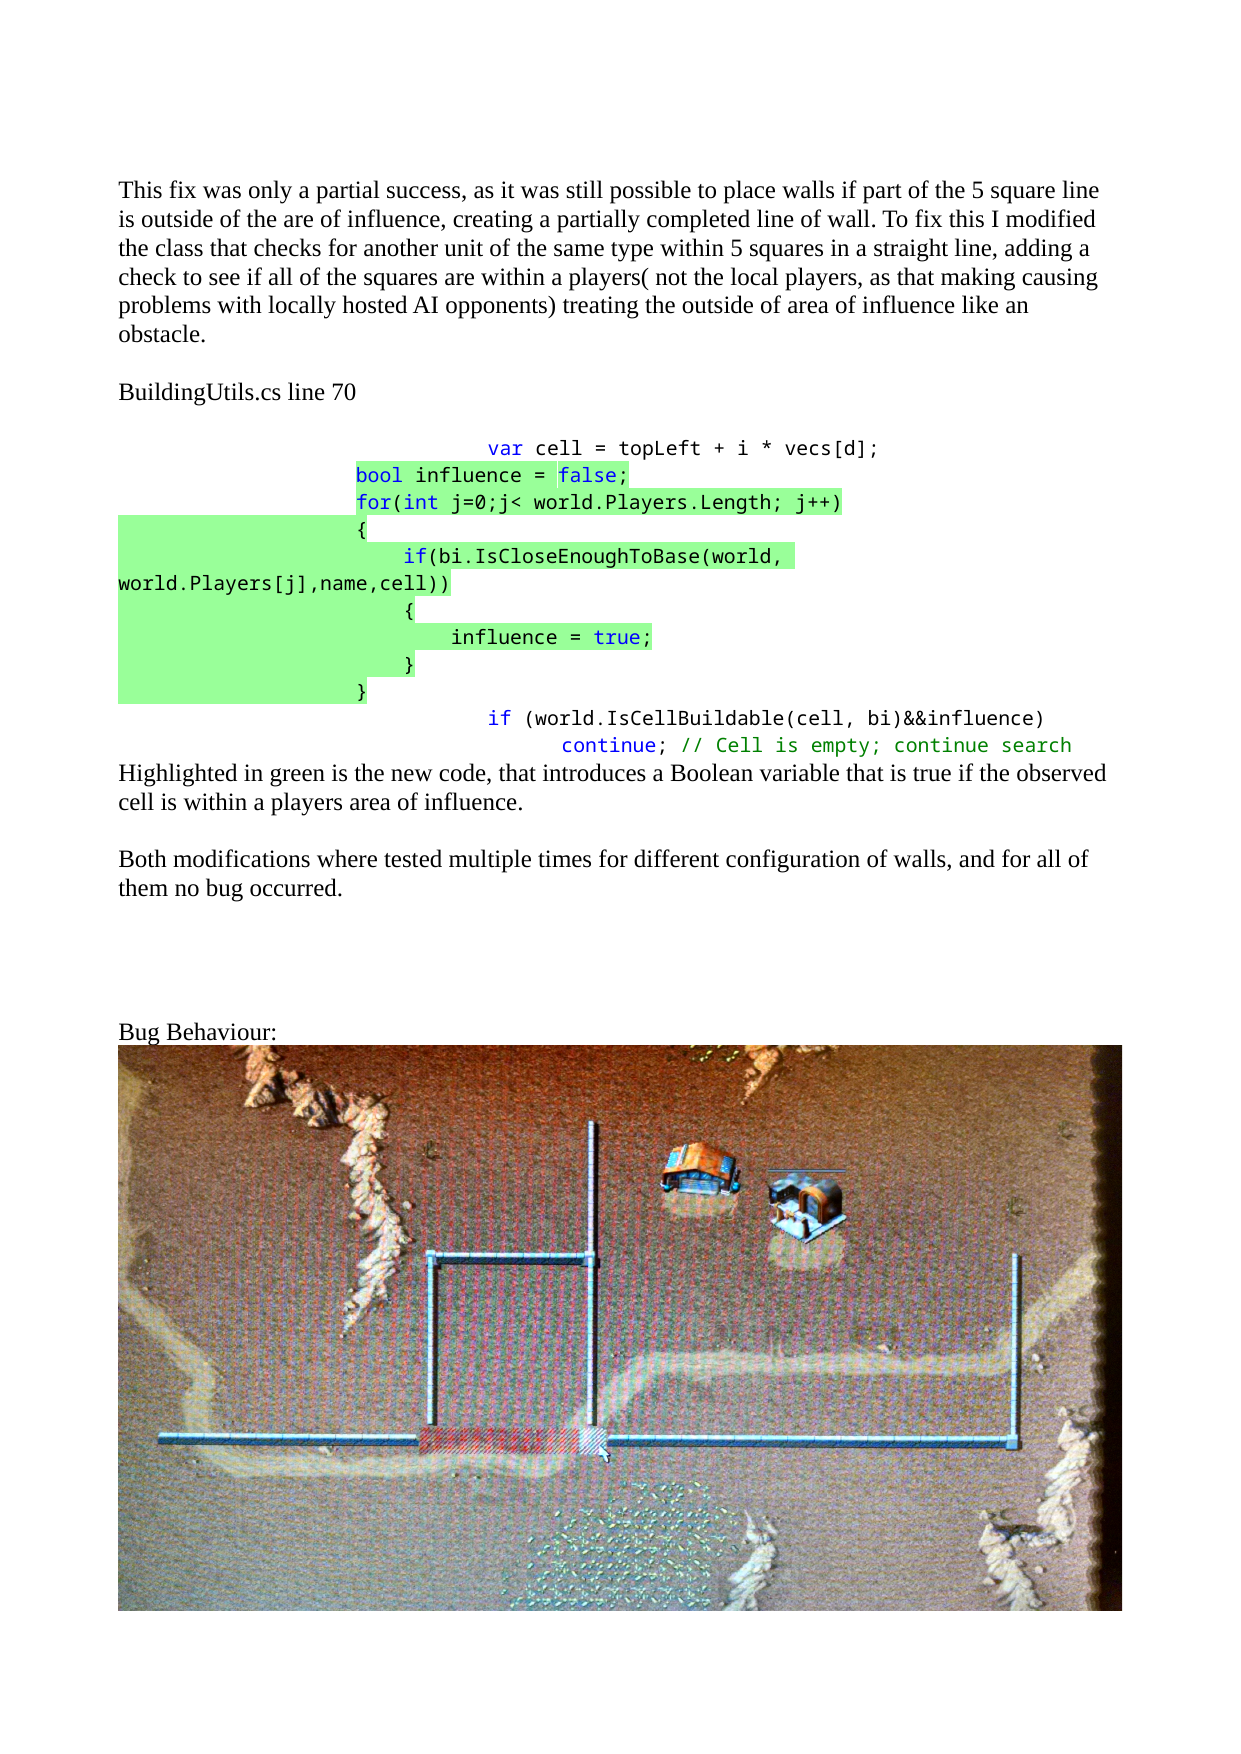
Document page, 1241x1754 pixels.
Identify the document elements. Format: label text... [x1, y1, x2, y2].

text bool influence = false; [118, 461, 1122, 488]
text } [118, 650, 1122, 677]
text Both modifications where tested multiple times for different configuration of walls, and for all of them no bug occurred. [118, 844, 1122, 902]
text continue; // Cell is empty; continue search [118, 731, 1122, 758]
text for(int j=0;j< world.Players.Length; j++) [118, 488, 1122, 515]
text This fix was only a partial success, as it was still possible to place walls if part of the 5 square line is outside of the are of influence, creating a partially completed line of wall. To fix this I modified the class that checks for another unit of the same type within 5 squares in a straight line, adding a check to see if all of the squares are within a players( not the local players, as that making causing problems with locally hosted AI opponents) treating the outside of area of influence like an obstacle. [118, 176, 1122, 348]
text } [118, 677, 1122, 704]
text Highlighted in green is the new code, that introduces a Boolean variable that is true if the observed cell is within a players area of influence. [118, 758, 1122, 816]
text if(bi.IsCloseEnoughToBase(world, world.Players[j],name,cell)) [118, 542, 1122, 596]
text if (world.IsCellBuildable(cell, bi)&&influence) [118, 704, 1122, 731]
text Bug Behaviour: [118, 1017, 1122, 1045]
text BuildingUtils.cs line 70 [118, 377, 1122, 406]
text { [118, 515, 1122, 542]
text { [118, 596, 1122, 623]
text var cell = topLeft + i * vecs[d]; [118, 434, 1122, 461]
text influence = true; [118, 623, 1122, 650]
picture [118, 1045, 1123, 1611]
